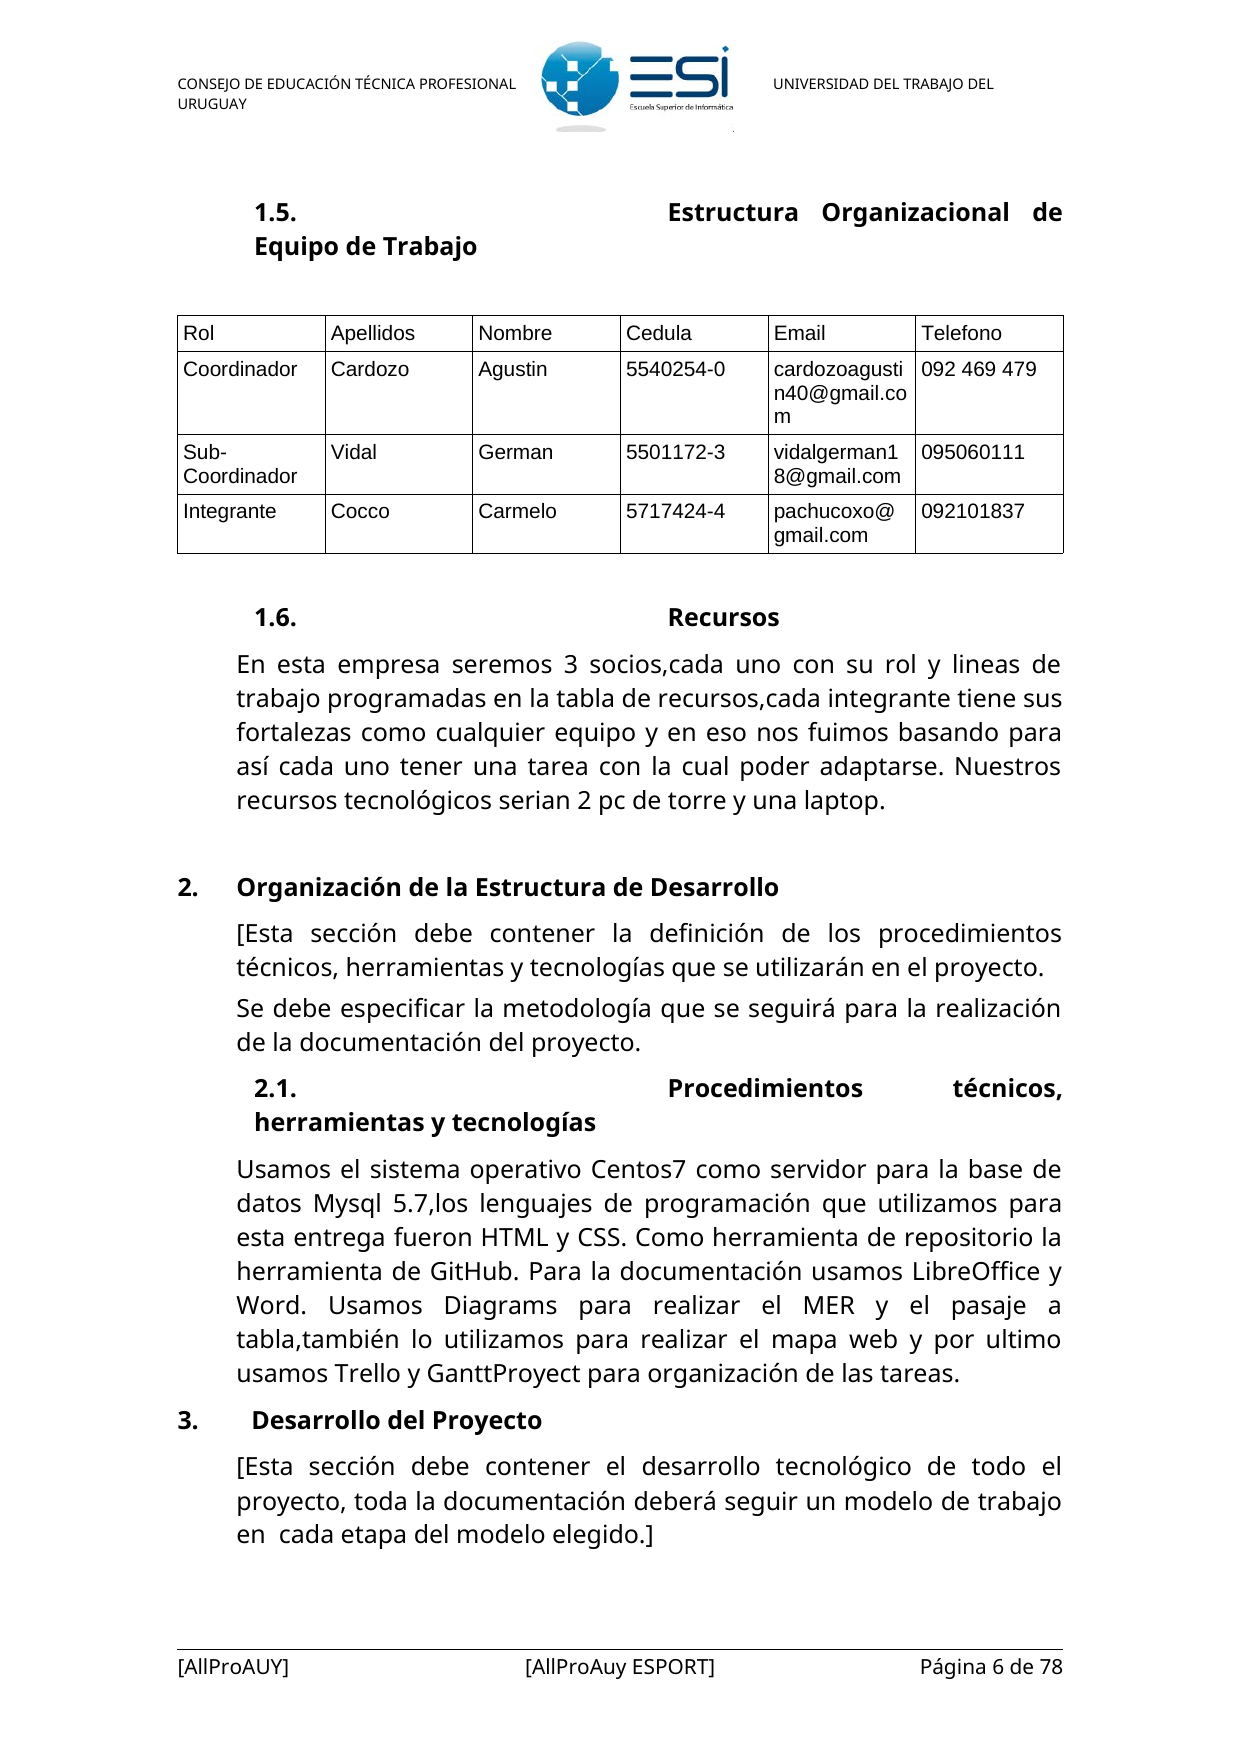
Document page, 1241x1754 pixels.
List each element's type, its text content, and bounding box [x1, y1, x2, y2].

table_cell Cocco [326, 495, 472, 553]
subtitle Recursos [254, 600, 1063, 634]
table_header Rol [178, 316, 325, 351]
table_header Cedula [621, 316, 768, 351]
text En esta empresa seremos 3 socios,cada uno con su rol y lineas de trabajo programadas en la tabla de recursos,cada integrante tiene sus fortalezas como cualquier equipo y en eso nos fuimos basando para así cada uno tener una tarea con la cual poder adaptarse. Nuestros recursos tecnológicos serian 2 pc de torre y una laptop. [236, 646, 1063, 817]
table_header Nombre [473, 316, 620, 351]
text Se debe especificar la metodología que se seguirá para la realización de la documentación del proyecto. [236, 990, 1063, 1058]
table_cell 5501172-3 [621, 435, 768, 493]
table_cell Cardozo [326, 352, 472, 434]
picture [534, 39, 734, 132]
table_header Apellidos [326, 316, 472, 351]
table_cell 095060111 [916, 435, 1063, 493]
table_header Email [769, 316, 915, 351]
subtitle Desarrollo del Proyecto [177, 1402, 1063, 1437]
table_cell 5717424-4 [621, 495, 768, 553]
table_cell German [473, 435, 620, 493]
table_cell Carmelo [473, 495, 620, 553]
table_cell Vidal [326, 435, 472, 493]
text [Esta sección debe contener la definición de los procedimientos técnicos, herramientas y tecnologías que se utilizarán en el proyecto. [236, 916, 1063, 984]
table_header Telefono [916, 316, 1063, 351]
table_cell Agustin [473, 352, 620, 434]
table_cell Sub-Coordinador [178, 435, 325, 493]
table_cell vidalgerman18@gmail.com [769, 435, 915, 493]
table_cell 092101837 [916, 495, 1063, 553]
subtitle Procedimientos técnicos, herramientas y tecnologías [254, 1071, 1063, 1139]
text [Esta sección debe contener el desarrollo tecnológico de todo el proyecto, toda la documentación deberá seguir un modelo de trabajo en cada etapa del modelo elegido.] [236, 1449, 1063, 1551]
subtitle Organización de la Estructura de Desarrollo [177, 869, 1063, 903]
table_cell Coordinador [178, 352, 325, 434]
table_cell 092 469 479 [916, 352, 1063, 434]
text Usamos el sistema operativo Centos7 como servidor para la base de datos Mysql 5.7,los lenguajes de programación que utilizamos para esta entrega fueron HTML y CSS. Como herramienta de repositorio la herramienta de GitHub. Para la documentación usamos LibreOffice y Word. Usamos Diagrams para realizar el MER y el pasaje a tabla,también lo utilizamos para realizar el mapa web y por ultimo usamos Trello y GanttProyect para organización de las tareas. [236, 1152, 1063, 1390]
table_cell 5540254-0 [621, 352, 768, 434]
table_cell cardozoagustin40@gmail.com [769, 352, 915, 434]
table_cell pachucoxo@ gmail.com [769, 495, 915, 553]
table_cell Integrante [178, 495, 325, 553]
subtitle Estructura Organizacional de Equipo de Trabajo [254, 194, 1063, 262]
